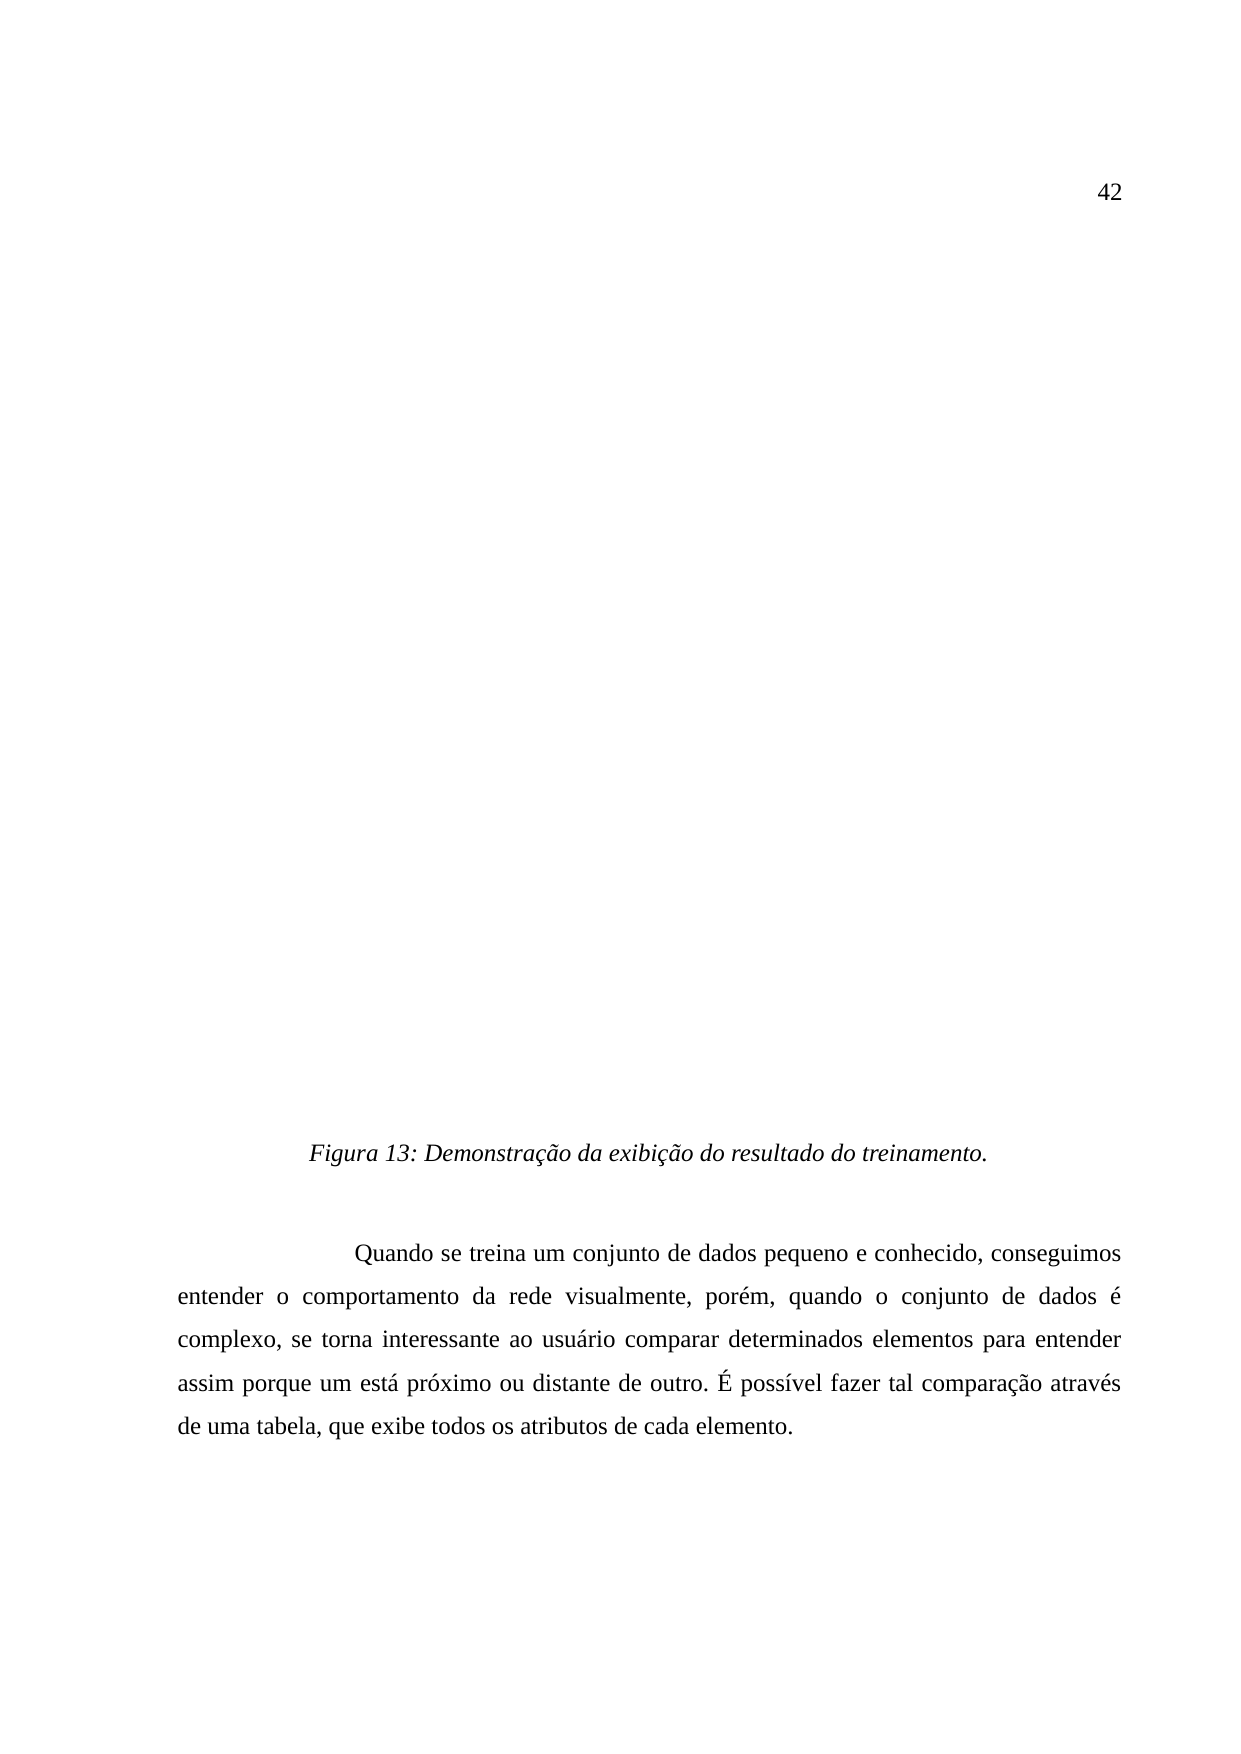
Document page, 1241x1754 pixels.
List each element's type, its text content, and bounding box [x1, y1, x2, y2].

text Quando se treina um conjunto de dados pequeno e conhecido, conseguimos entender o comportamento da rede visualmente, porém, quando o conjunto de dados é complexo, se torna interessante ao usuário comparar determinados elementos para entender assim porque um está próximo ou distante de outro. É possível fazer tal comparação através de uma tabela, que exibe todos os atributos de cada elemento. [177, 1238, 1122, 1439]
text Figura 13: Demonstração da exibição do resultado do treinamento. [177, 236, 1122, 1166]
